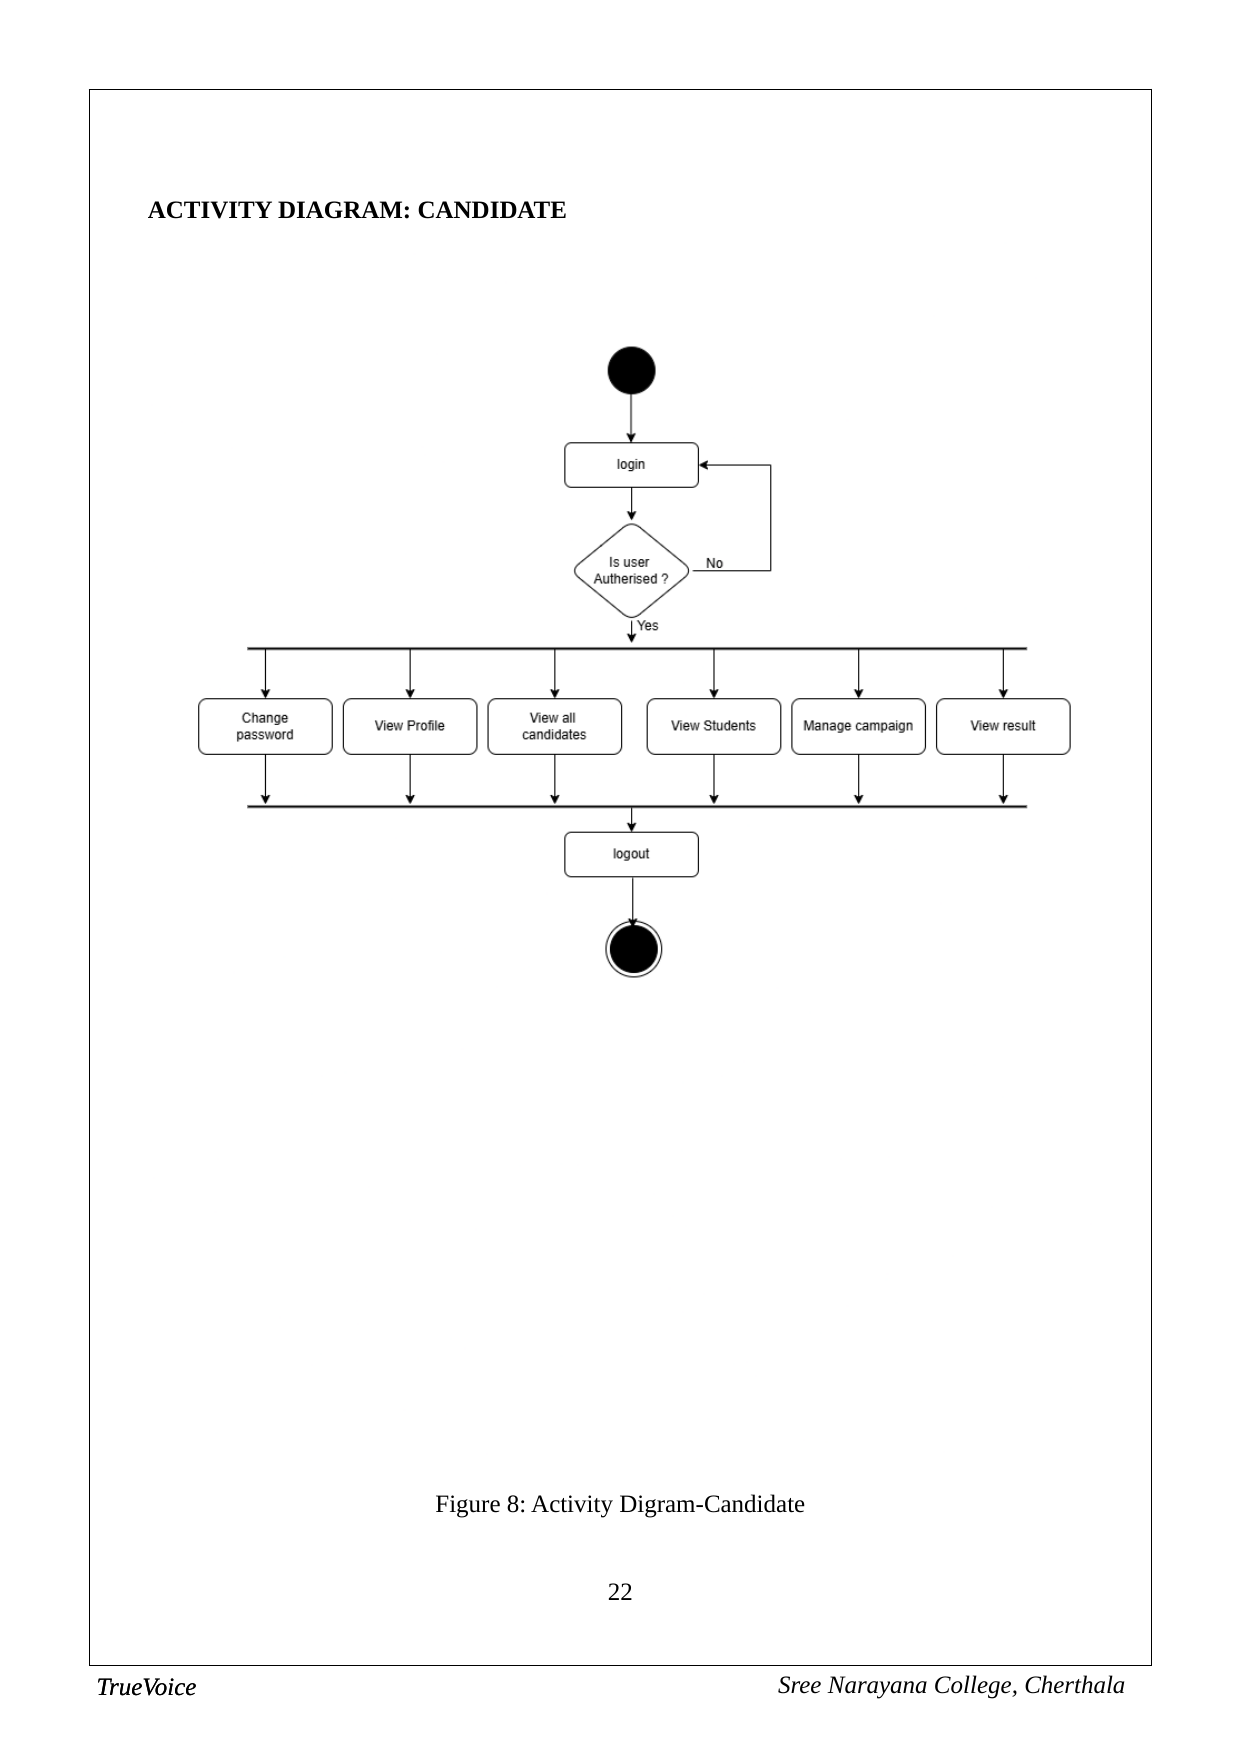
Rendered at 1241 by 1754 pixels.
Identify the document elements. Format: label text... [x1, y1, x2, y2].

picture [147, 242, 1093, 1466]
text ACTIVITY DIAGRAM: CANDIDATE [148, 195, 1092, 224]
text Figure 8: Activity Digram-Candidate [148, 1466, 1092, 1517]
